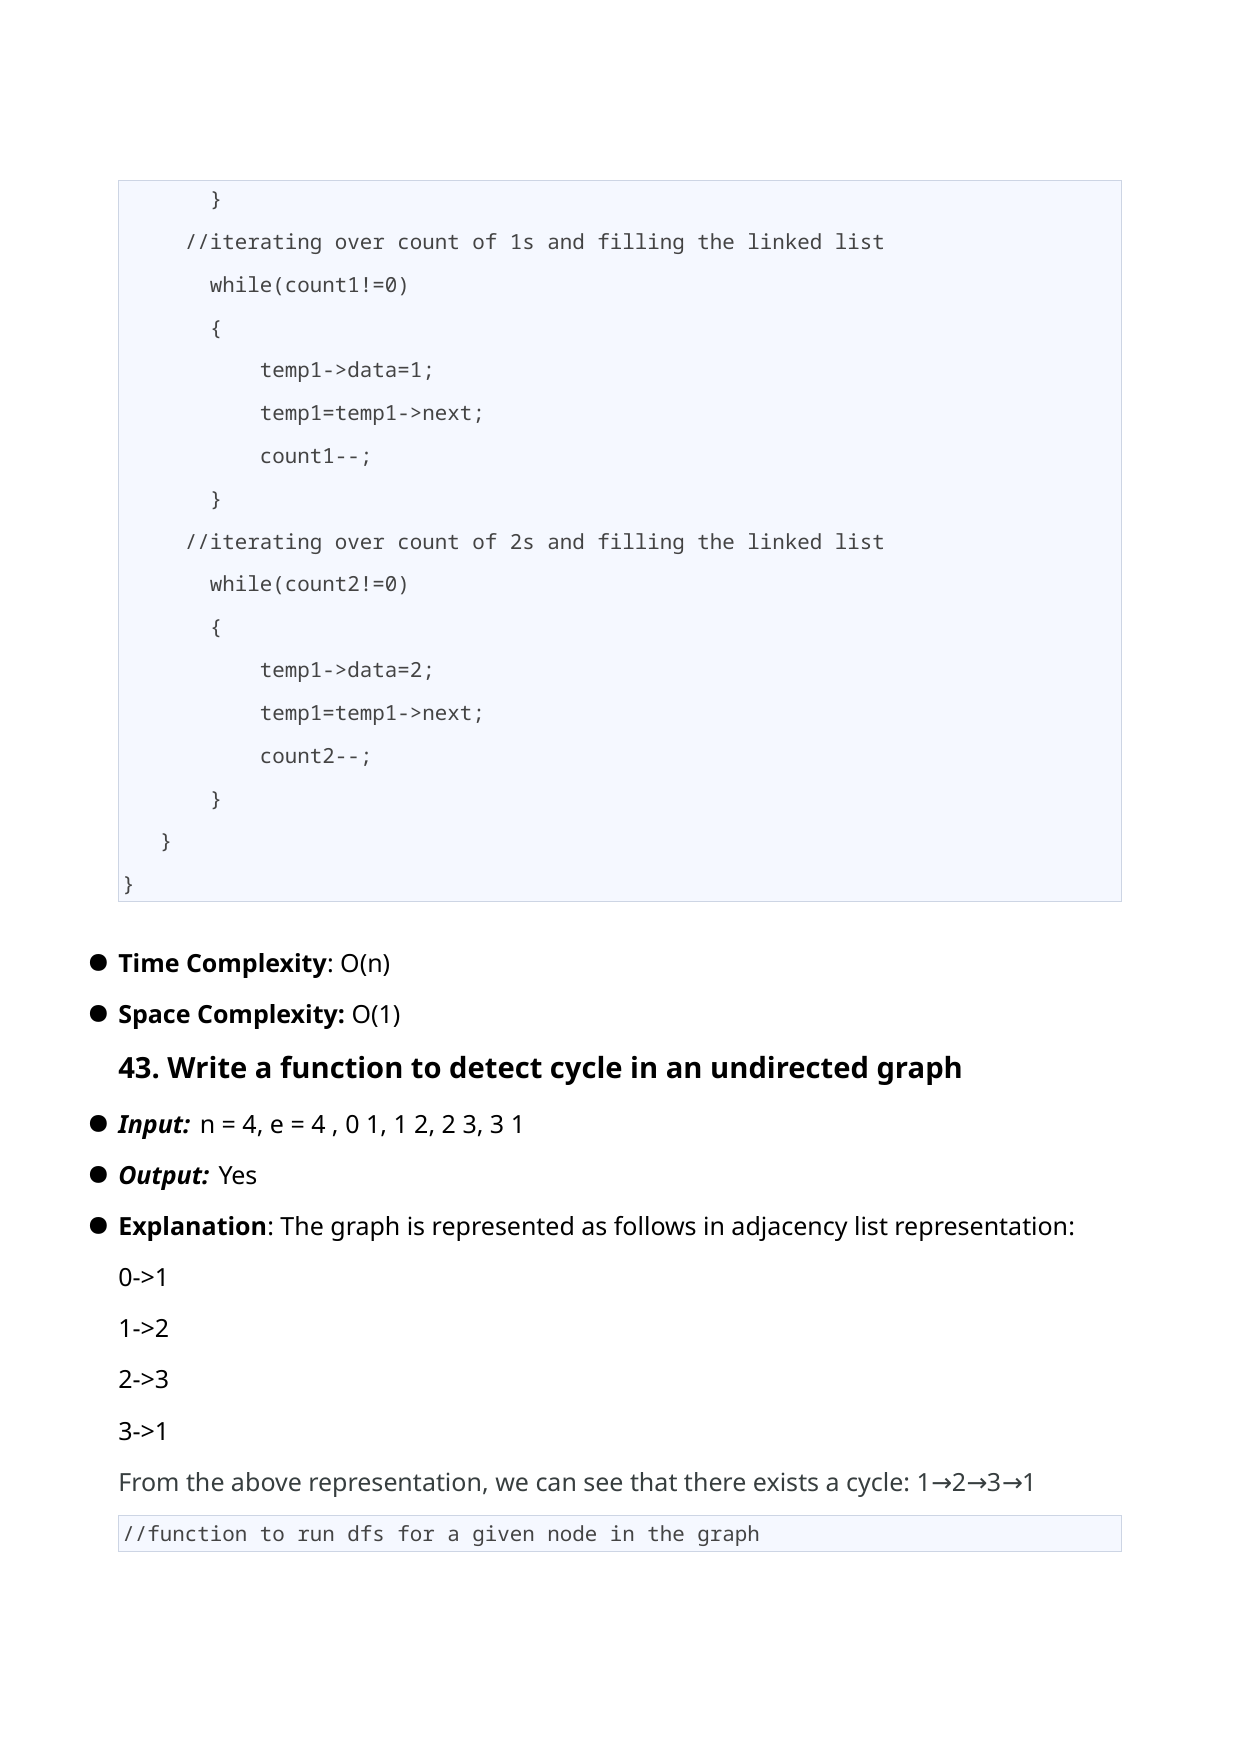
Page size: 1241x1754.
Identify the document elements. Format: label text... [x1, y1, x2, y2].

text } [119, 181, 1121, 213]
text count1--; [119, 437, 1121, 470]
text } [119, 822, 1121, 855]
text temp1=temp1->next; [119, 394, 1121, 427]
text count2--; [119, 737, 1121, 769]
list Explanation: The graph is represented as follows in adjacency list representation: 0->1 1->2 2->3 3->1 [118, 1209, 1122, 1447]
list Space Complexity: O(1) [118, 996, 1122, 1030]
text while(count2!=0) [119, 566, 1121, 598]
text //iterating over count of 2s and filling the linked list [119, 523, 1121, 555]
text } [119, 865, 1121, 901]
text //function to run dfs for a given node in the graph [119, 1516, 1121, 1551]
text while(count1!=0) [119, 266, 1121, 298]
text temp1->data=1; [119, 352, 1121, 384]
list Output: Yes [118, 1158, 1122, 1192]
text //iterating over count of 1s and filling the linked list [119, 223, 1121, 256]
text temp1=temp1->next; [119, 694, 1121, 727]
text temp1->data=2; [119, 651, 1121, 684]
text } [119, 480, 1121, 512]
text { [119, 309, 1121, 341]
text From the above representation, we can see that there exists a cycle: 1→2→3→1 [118, 1464, 1122, 1498]
text { [119, 608, 1121, 641]
list Input: n = 4, e = 4 , 0 1, 1 2, 2 3, 3 1 [118, 1107, 1122, 1141]
subtitle 43. Write a function to detect cycle in an undirected graph [118, 1047, 1122, 1087]
list Time Complexity: O(n) [118, 945, 1122, 979]
text } [119, 780, 1121, 812]
